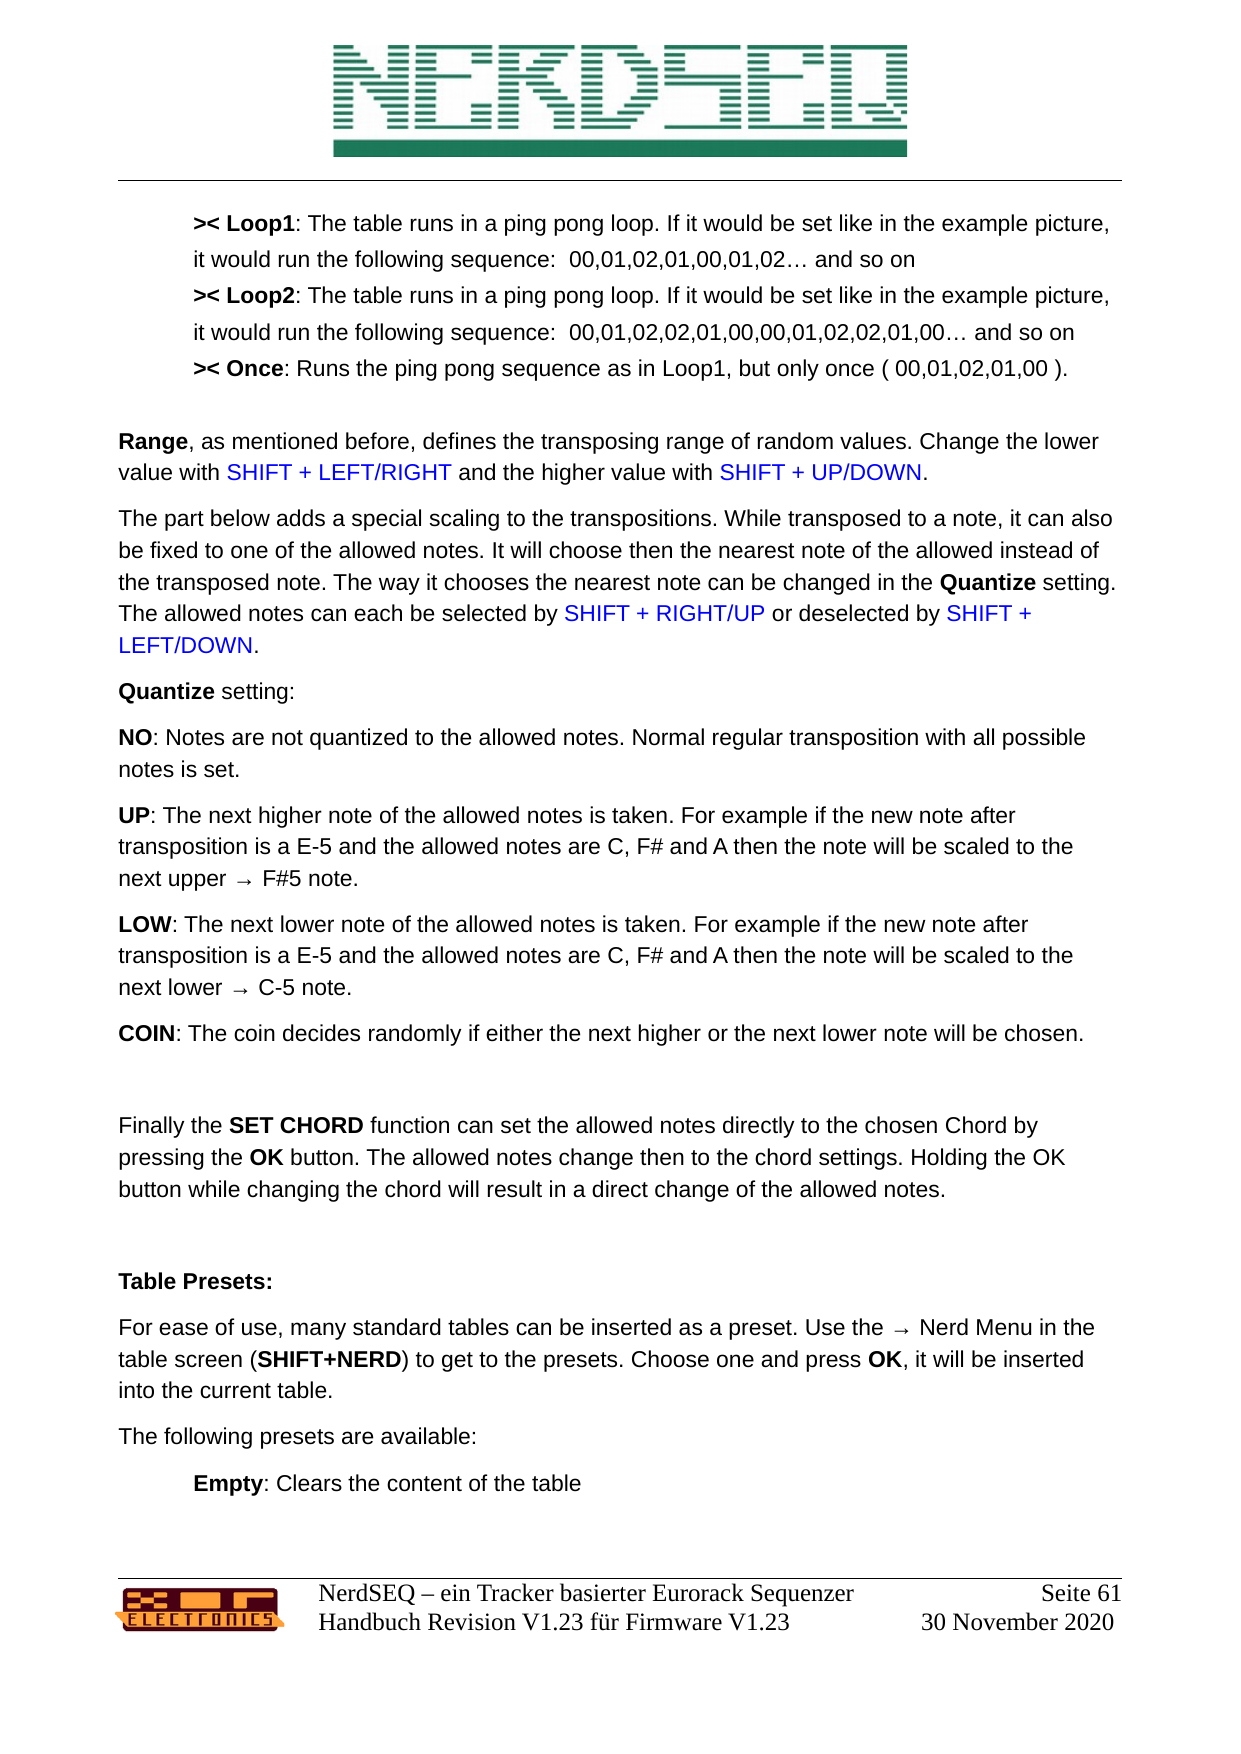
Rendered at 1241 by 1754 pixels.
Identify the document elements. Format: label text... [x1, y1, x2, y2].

text >< Loop2: The table runs in a ping pong loop. If it would be set like in the example picture, it would run the following sequence: 00,01,02,02,01,00,00,01,02,02,01,00… and so on [193, 282, 1122, 345]
picture [115, 1584, 285, 1634]
text Range, as mentioned before, defines the transposing range of random values. Change the lower value with SHIFT + LEFT/RIGHT and the higher value with SHIFT + UP/DOWN. [118, 428, 1122, 486]
text >< Once: Runs the ping pong sequence as in Loop1, but only once ( 00,01,02,01,00 ). [193, 355, 1122, 381]
text Empty: Clears the content of the table [193, 1469, 1122, 1496]
text Quantize setting: [118, 678, 1122, 704]
text UP: The next higher note of the allowed notes is taken. For example if the new note after transposition is a E-5 and the allowed notes are C, F# and A then the note will be scaled to the next upper → F#5 note. [118, 802, 1122, 891]
picture [333, 45, 908, 157]
text Finally the SET CHORD function can set the allowed notes directly to the chosen Chord by pressing the OK button. The allowed notes change then to the chord settings. Holding the OK button while changing the chord will result in a direct change of the allowed notes. [118, 1112, 1122, 1202]
text The part below adds a special scaling to the transpositions. While transposed to a note, it can also be fixed to one of the allowed notes. It will choose then the nearest note of the allowed instead of the transposed note. The way it chooses the nearest note can be changed in the Quantize setting. The allowed notes can each be selected by SHIFT + RIGHT/UP or deselected by SHIFT + LEFT/DOWN. [118, 505, 1122, 658]
text LOW: The next lower note of the allowed notes is taken. For example if the new note after transposition is a E-5 and the allowed notes are C, F# and A then the note will be scaled to the next lower → C-5 note. [118, 911, 1122, 1000]
text For ease of use, many standard tables can be inserted as a preset. Use the → Nerd Menu in the table screen (SHIFT+NERD) to get to the presets. Choose one and press OK, it will be inserted into the current table. [118, 1314, 1122, 1403]
text The following presets are available: [118, 1423, 1122, 1450]
text COIN: The coin decides randomly if either the next higher or the next lower note will be chosen. [118, 1020, 1122, 1047]
text >< Loop1: The table runs in a ping pong loop. If it would be set like in the example picture, it would run the following sequence: 00,01,02,01,00,01,02… and so on [193, 209, 1122, 272]
text NO: Notes are not quantized to the allowed notes. Normal regular transposition with all possible notes is set. [118, 724, 1122, 782]
text Table Presets: [118, 1268, 1122, 1294]
